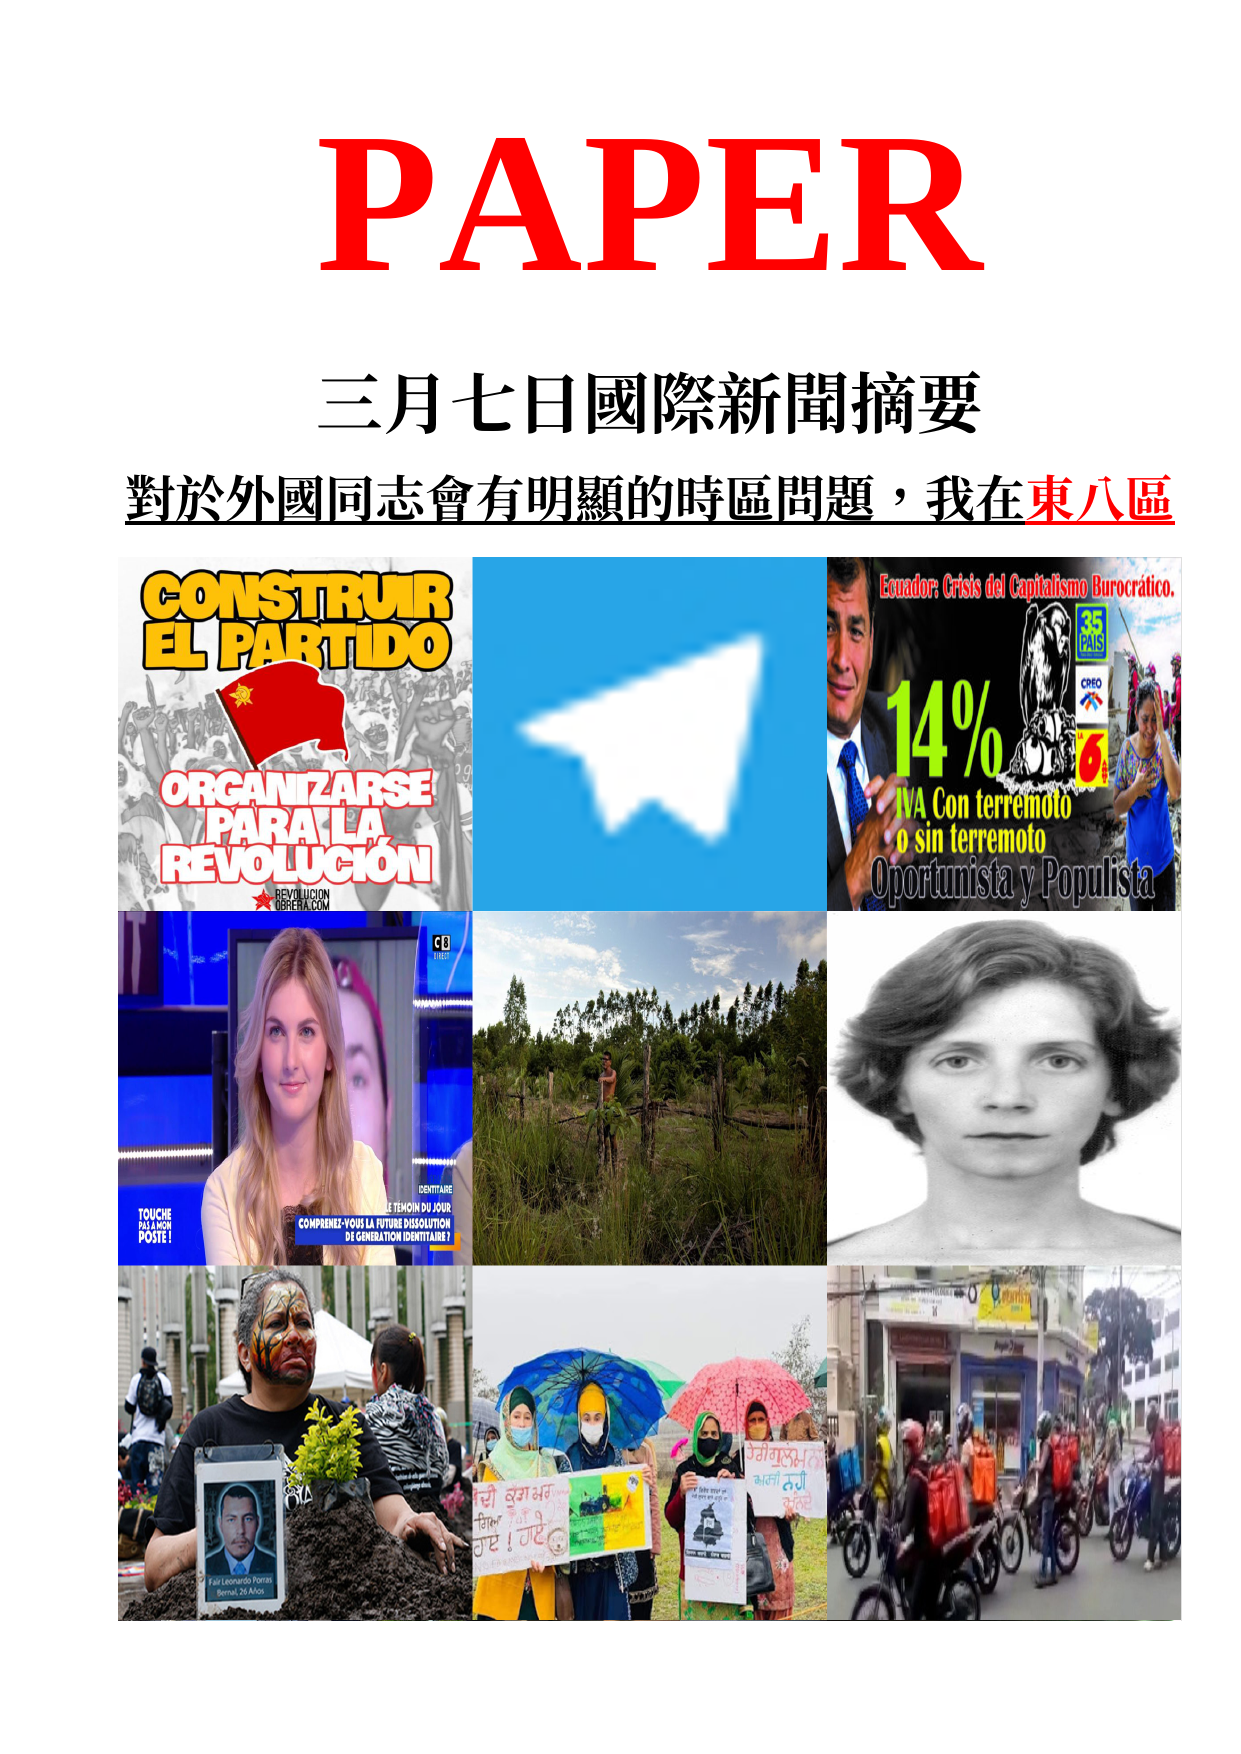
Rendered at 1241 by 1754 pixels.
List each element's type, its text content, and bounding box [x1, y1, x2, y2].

text 對於外國同志會有明顯的時區問題，我在東八區 [118, 460, 1181, 532]
picture [118, 557, 1182, 1621]
subtitle 三月七日國際新聞摘要 [118, 352, 1181, 447]
subtitle PAPER [118, 84, 1181, 314]
